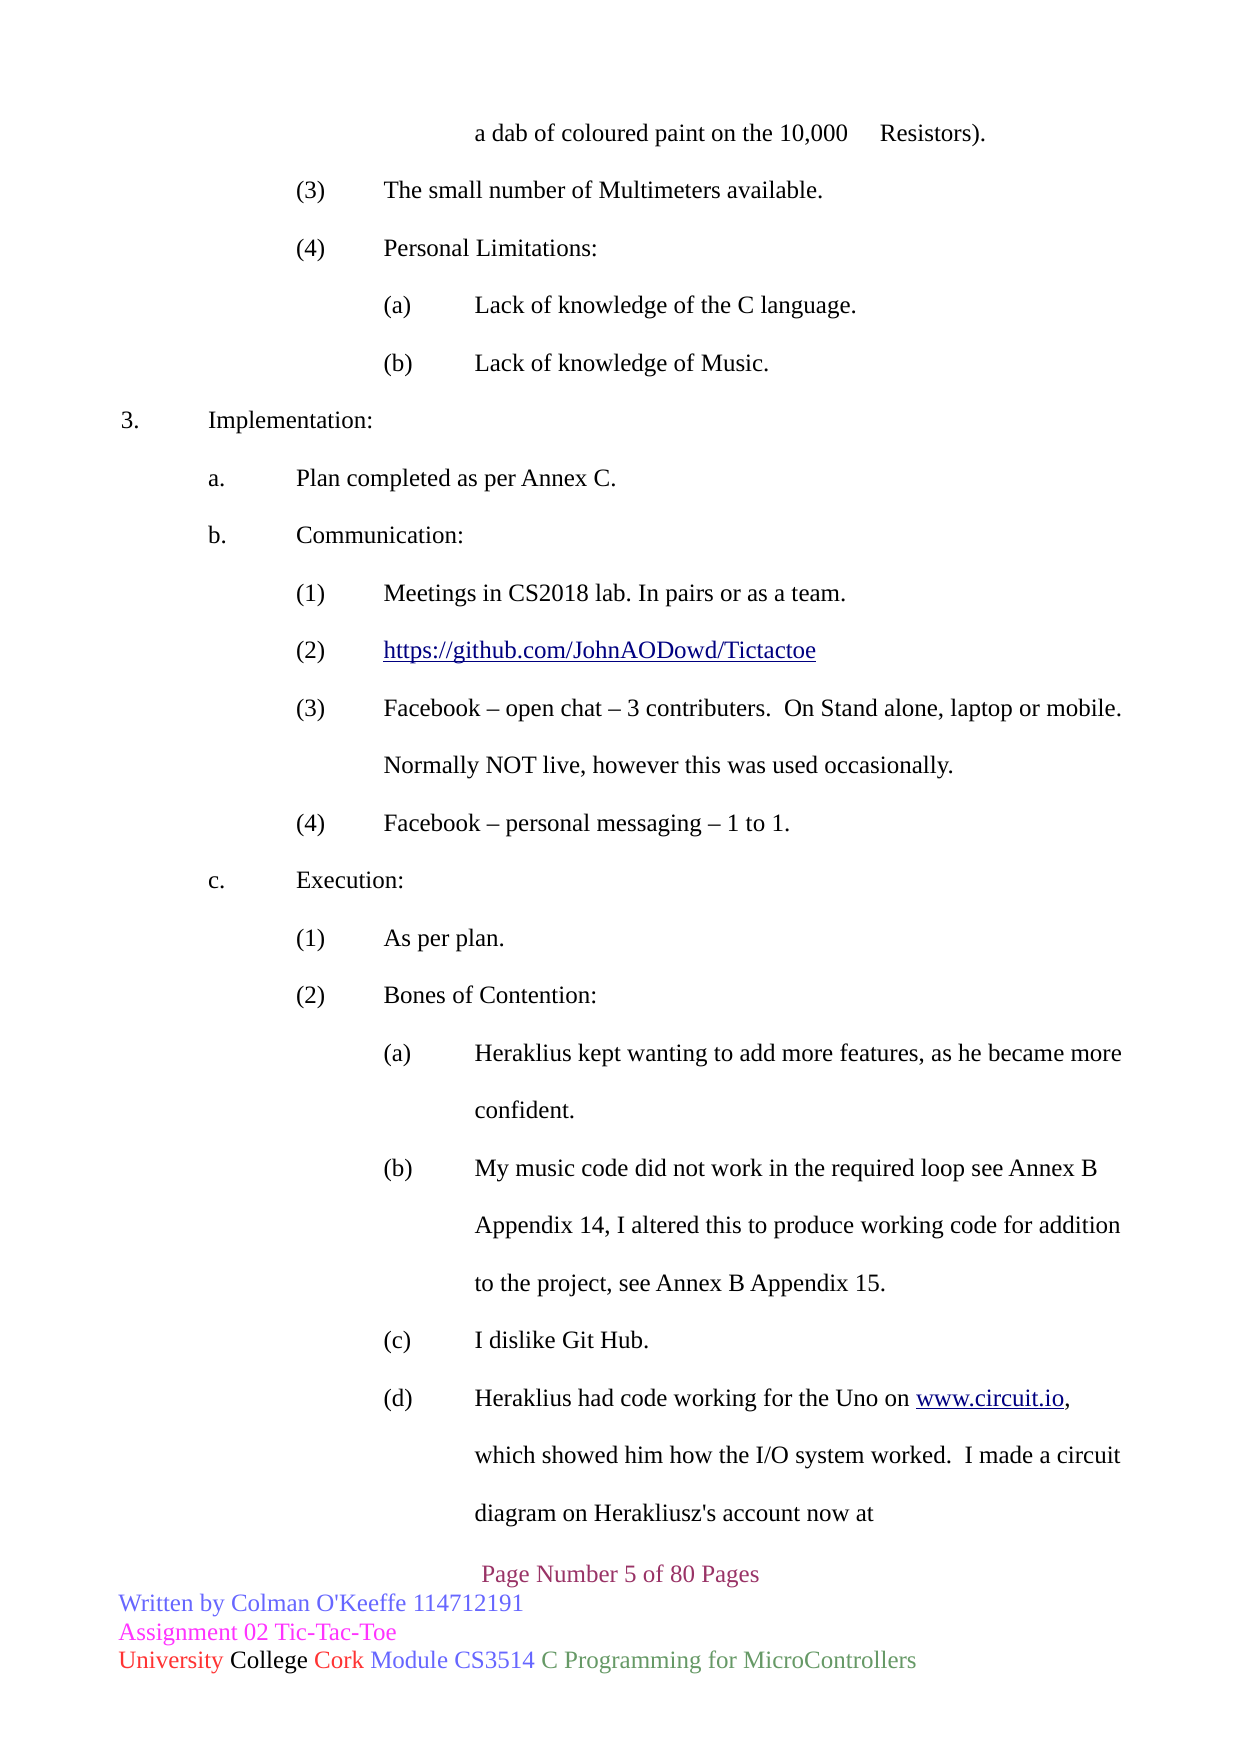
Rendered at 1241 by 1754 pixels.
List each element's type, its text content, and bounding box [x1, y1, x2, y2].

list Lack of knowledge of the C language. [383, 291, 1122, 319]
list Communication: [208, 521, 1122, 549]
list I dislike Git Hub. [383, 1326, 1122, 1354]
list The small number of Multimeters available. [296, 176, 1122, 204]
list Implementation: [121, 406, 1122, 434]
list Heraklius kept wanting to add more features, as he became more confident. [383, 1038, 1122, 1124]
list As per plan. [296, 923, 1122, 952]
list Execution: [208, 866, 1122, 894]
list Bones of Contention: [296, 981, 1122, 1009]
list Plan completed as per Annex C. [208, 463, 1122, 492]
list Meetings in CS2018 lab. In pairs or as a team. [296, 578, 1122, 607]
list a dab of coloured paint on the 10,000  Resistors). [383, 118, 1122, 147]
list Lack of knowledge of Music. [383, 348, 1122, 377]
list Heraklius had code working for the Uno on www.circuit.io, which showed him how the I/O system worked. I made a circuit diagram on Herakliusz's account now at [383, 1383, 1122, 1527]
list Facebook – open chat – 3 contributers. On Stand alone, laptop or mobile. Normally NOT live, however this was used occasionally. [296, 693, 1122, 779]
list My music code did not work in the required loop see Annex B Appendix 14, I altered this to produce working code for addition to the project, see Annex B Appendix 15. [383, 1153, 1122, 1297]
list Facebook – personal messaging – 1 to 1. [296, 808, 1122, 837]
list https://github.com/JohnAODowd/Tictactoe [296, 636, 1122, 664]
list Personal Limitations: [296, 233, 1122, 262]
